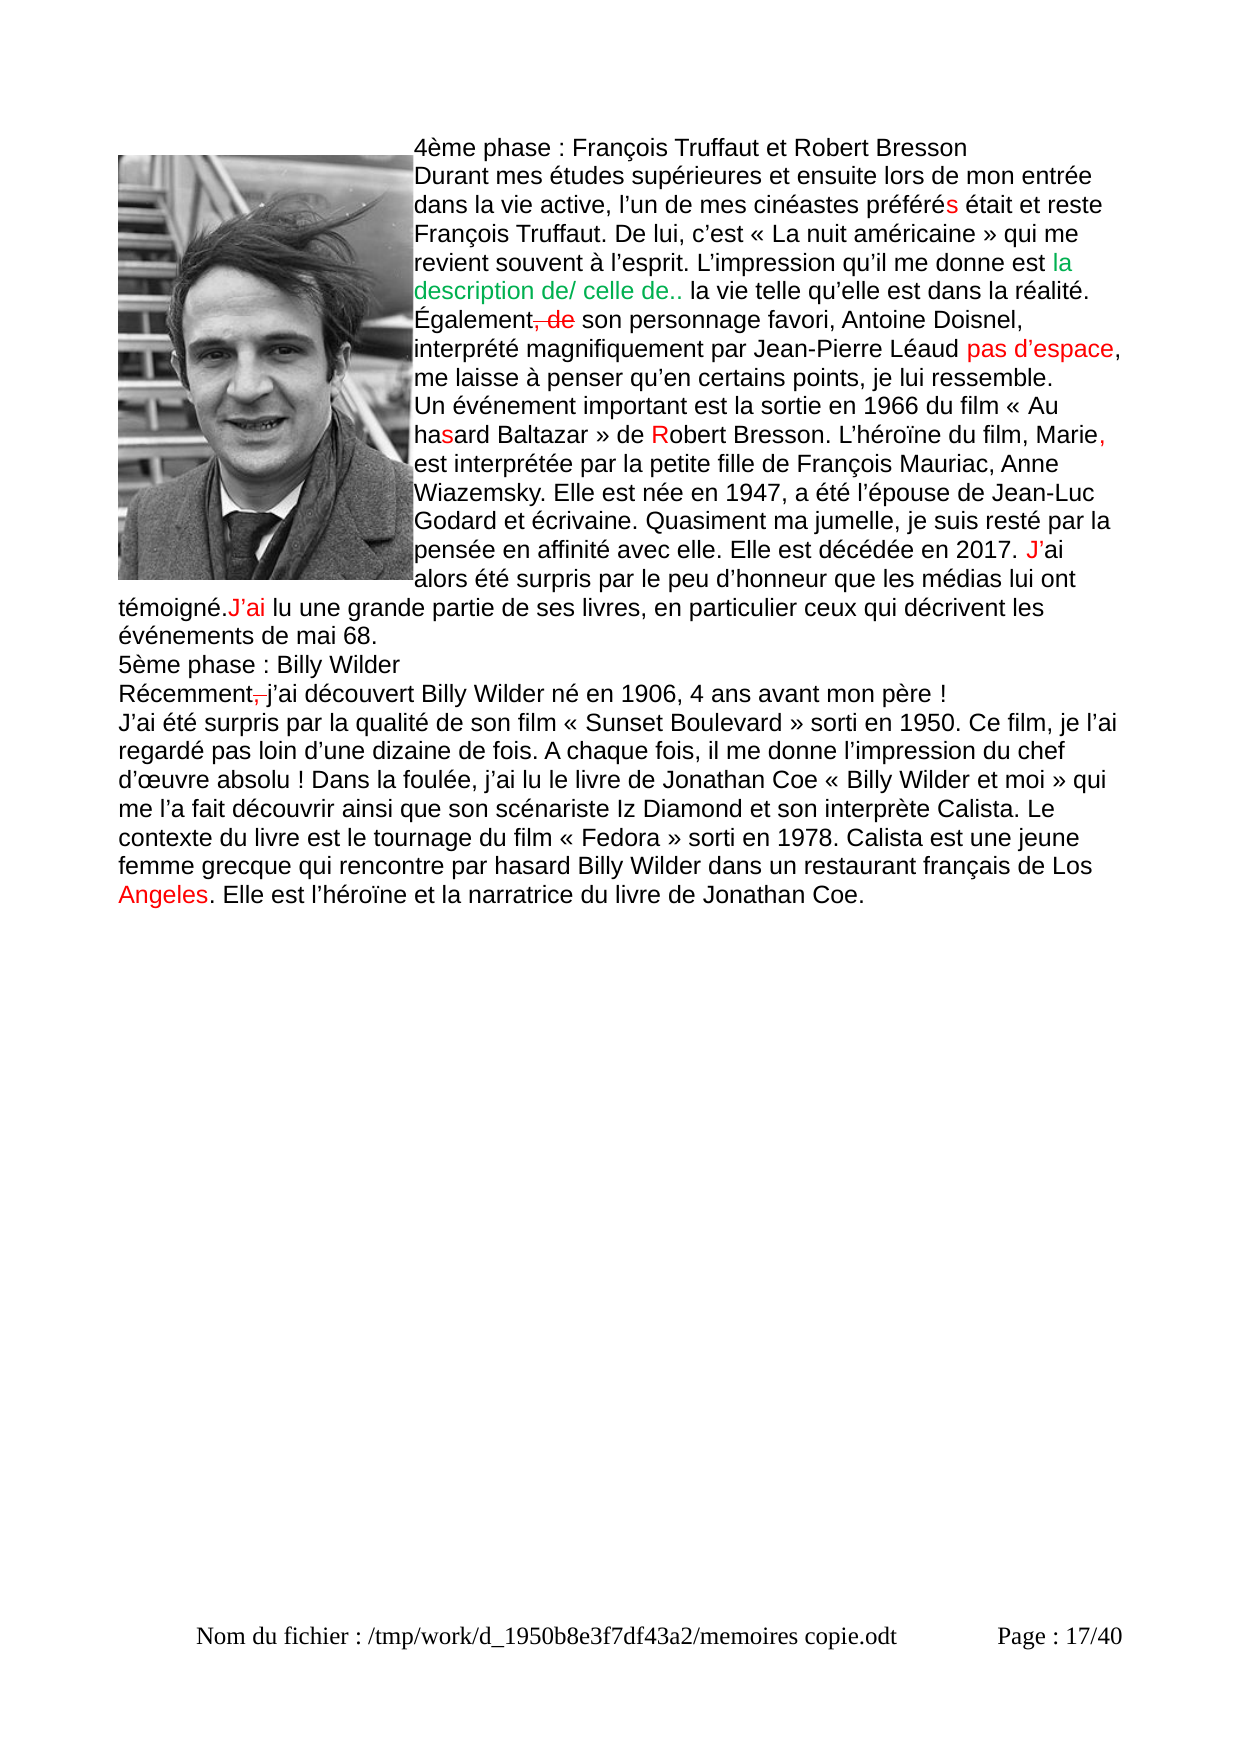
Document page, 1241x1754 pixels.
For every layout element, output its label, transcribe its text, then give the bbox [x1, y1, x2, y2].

text 5ème phase : Billy Wilder [118, 650, 1122, 679]
text Récemment, j’ai découvert Billy Wilder né en 1906, 4 ans avant mon père ! [118, 679, 1122, 707]
text Durant mes études supérieures et ensuite lors de mon entrée dans la vie active, l’un de mes cinéastes préférés était et reste François Truffaut. De lui, c’est « La nuit américaine » qui me revient souvent à l’esprit. L’impression qu’il me donne est la description de/ celle de.. la vie telle qu’elle est dans la réalité. Également, de son personnage favori, Antoine Doisnel, interprété magnifiquement par Jean-Pierre Léaud pas d’espace, me laisse à penser qu’en certains points, je lui ressemble. [414, 161, 1122, 391]
text 4ème phase : François Truffaut et Robert Bresson [413, 132, 1122, 161]
text Un événement important est la sortie en 1966 du film « Au hasard Baltazar » de Robert Bresson. L’héroïne du film, Marie, est interprétée par la petite fille de François Mauriac, Anne Wiazemsky. Elle est née en 1947, a été l’épouse de Jean-Luc Godard et écrivaine. Quasiment ma jumelle, je suis resté par la pensée en affinité avec elle. Elle est décédée en 2017. J’ai alors été surpris par le peu d’honneur que les médias lui ont témoigné.J’ai lu une grande partie de ses livres, en particulier ceux qui décrivent les événements de mai 68. [118, 391, 1122, 650]
text Illustration 26: [118, 132, 413, 155]
text J’ai été surpris par la qualité de son film « Sunset Boulevard » sorti en 1950. Ce film, je l’ai regardé pas loin d’une dizaine de fois. A chaque fois, il me donne l’impression du chef d’œuvre absolu ! Dans la foulée, j’ai lu le livre de Jonathan Coe « Billy Wilder et moi » qui me l’a fait découvrir ainsi que son scénariste Iz Diamond et son interprète Calista. Le contexte du livre est le tournage du film « Fedora » sorti en 1978. Calista est une jeune femme grecque qui rencontre par hasard Billy Wilder dans un restaurant français de Los Angeles. Elle est l’héroïne et la narratrice du livre de Jonathan Coe. [118, 707, 1122, 909]
